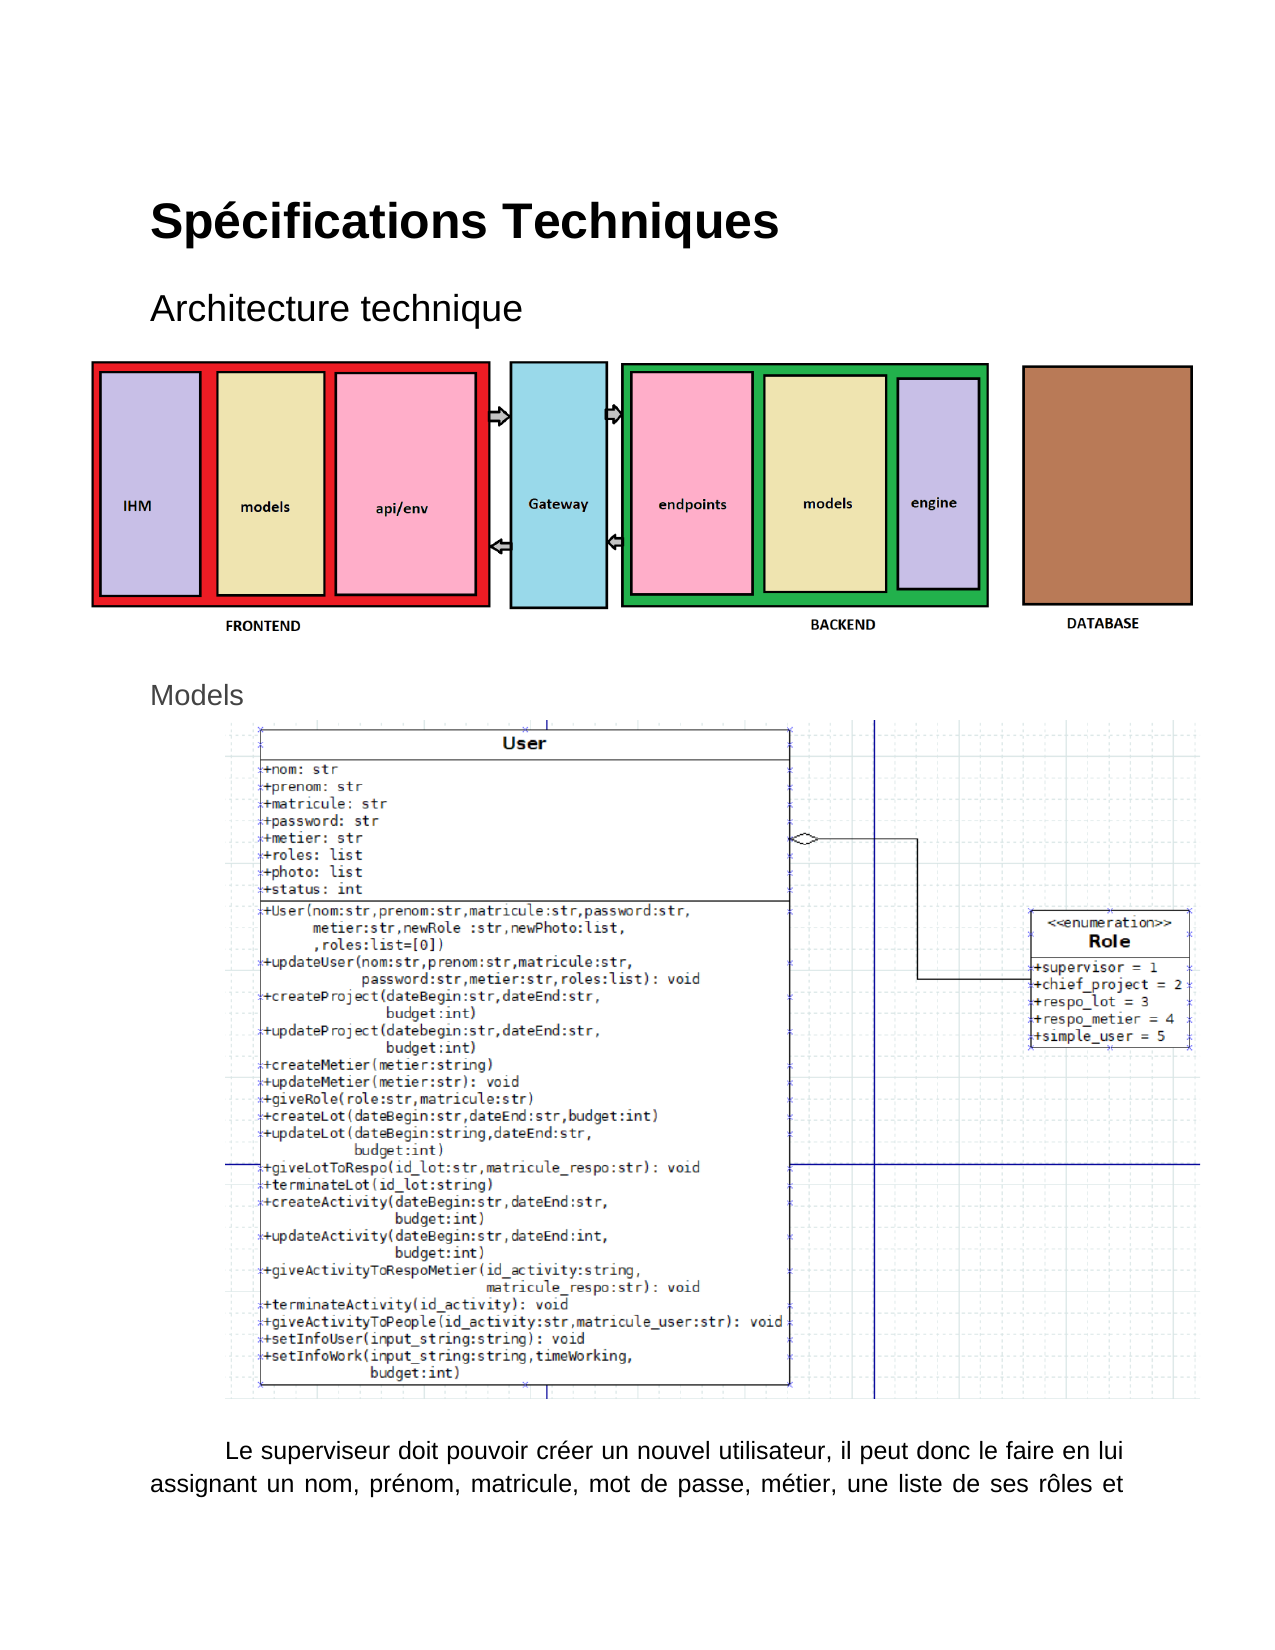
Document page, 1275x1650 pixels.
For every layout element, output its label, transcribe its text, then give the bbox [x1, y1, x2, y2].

subtitle Models [150, 678, 1125, 712]
subtitle Spécifications Techniques [150, 192, 1125, 249]
subtitle Architecture technique [150, 287, 1125, 330]
picture [75, 342, 1217, 641]
text Le superviseur doit pouvoir créer un nouvel utilisateur, il peut donc le faire en lui assignant un nom, prénom, matricule, mot de passe, métier, une liste de ses rôles et [150, 1436, 1125, 1498]
picture [225, 720, 1200, 1399]
